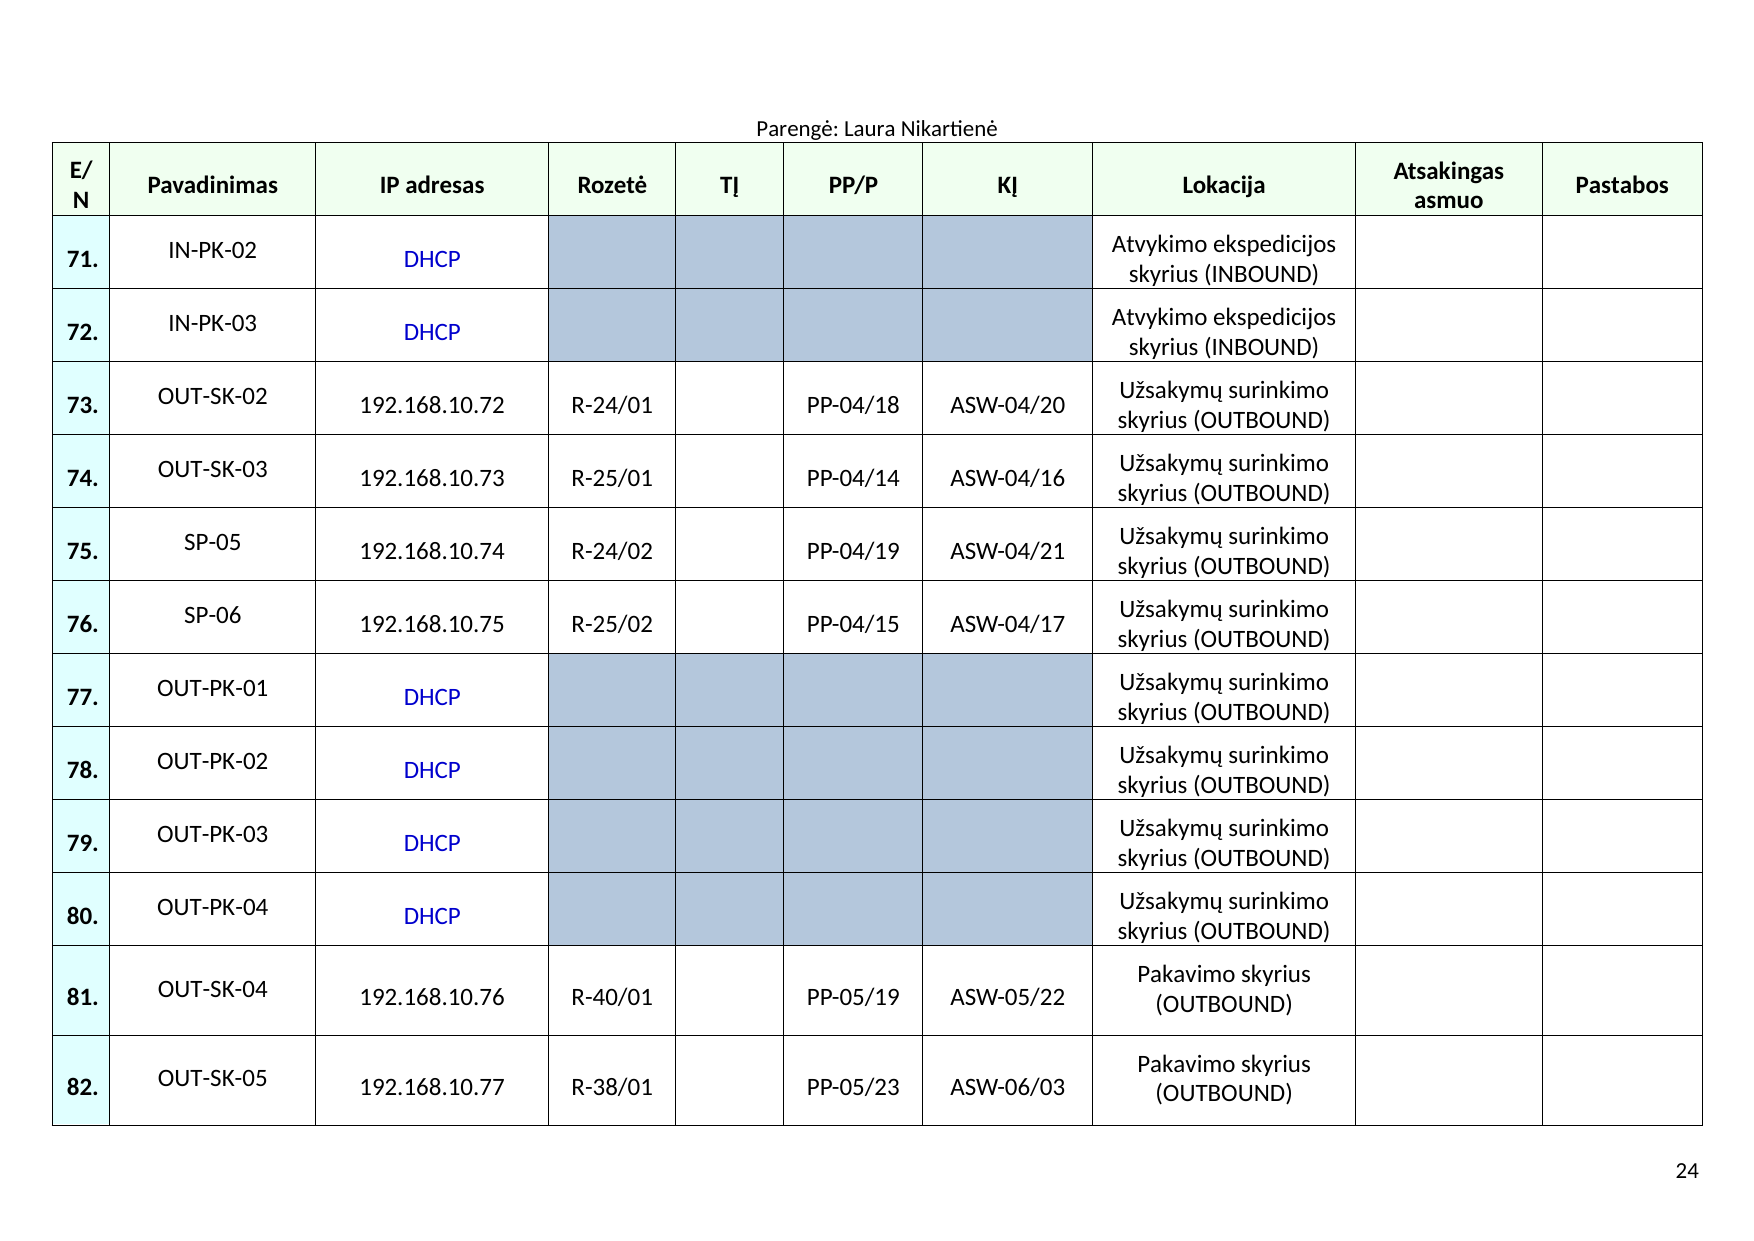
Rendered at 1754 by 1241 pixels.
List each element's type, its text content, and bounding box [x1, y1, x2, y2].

table_cell [923, 216, 1092, 288]
table_cell [1356, 800, 1542, 872]
table_cell Pakavimo skyrius (OUTBOUND) [1093, 946, 1355, 1035]
table_cell [1543, 581, 1702, 653]
table_cell PP-04/15 [784, 581, 922, 653]
table_cell DHCP [316, 654, 548, 726]
table_cell Užsakymų surinkimo skyrius (OUTBOUND) [1093, 727, 1355, 799]
table_cell Atvykimo ekspedicijos skyrius (INBOUND) [1093, 289, 1355, 361]
table_cell [53, 654, 109, 726]
table_cell ASW-04/20 [923, 362, 1092, 434]
table_cell ASW-04/16 [923, 435, 1092, 507]
table_cell [1356, 1036, 1542, 1124]
table_cell [53, 1036, 109, 1124]
table_cell PP-05/19 [784, 946, 922, 1035]
table_cell [676, 508, 783, 580]
table_cell [923, 800, 1092, 872]
table_cell 192.168.10.74 [316, 508, 548, 580]
table_cell [53, 435, 109, 507]
table_cell Atvykimo ekspedicijos skyrius (INBOUND) [1093, 216, 1355, 288]
table_cell [784, 727, 922, 799]
table_cell IN-PK-02 [110, 216, 315, 288]
table_cell [549, 654, 675, 726]
table_cell [1356, 216, 1542, 288]
table_cell [53, 727, 109, 799]
table_cell [53, 946, 109, 1035]
table_cell OUT-SK-04 [110, 946, 315, 1035]
table_cell 192.168.10.77 [316, 1036, 548, 1124]
table_cell [1543, 216, 1702, 288]
table_cell [53, 289, 109, 361]
table_cell PP-04/14 [784, 435, 922, 507]
table_cell ASW-04/21 [923, 508, 1092, 580]
table_cell [549, 216, 675, 288]
table_cell [923, 654, 1092, 726]
table_cell [923, 289, 1092, 361]
table_cell PP-05/23 [784, 1036, 922, 1124]
table_cell Užsakymų surinkimo skyrius (OUTBOUND) [1093, 654, 1355, 726]
table_header Lokacija [1093, 143, 1355, 215]
table_cell SP-06 [110, 581, 315, 653]
table_cell [1543, 800, 1702, 872]
table_cell PP-04/18 [784, 362, 922, 434]
table_cell [549, 800, 675, 872]
table_cell [676, 216, 783, 288]
table_cell [676, 873, 783, 945]
table_cell R-38/01 [549, 1036, 675, 1124]
table_cell Užsakymų surinkimo skyrius (OUTBOUND) [1093, 581, 1355, 653]
table_header KĮ [923, 143, 1092, 215]
table_cell [549, 873, 675, 945]
table_cell IN-PK-03 [110, 289, 315, 361]
table_cell [784, 216, 922, 288]
table_cell Pakavimo skyrius (OUTBOUND) [1093, 1036, 1355, 1124]
table_cell [1356, 873, 1542, 945]
table_cell [784, 289, 922, 361]
table_cell [1543, 727, 1702, 799]
table_cell Užsakymų surinkimo skyrius (OUTBOUND) [1093, 435, 1355, 507]
table_header Pavadinimas [110, 143, 315, 215]
table_header Rozetė [549, 143, 675, 215]
table_cell [53, 873, 109, 945]
table_cell [784, 654, 922, 726]
table_cell ASW-04/17 [923, 581, 1092, 653]
table_cell [1356, 946, 1542, 1035]
table_cell DHCP [316, 800, 548, 872]
table_cell Užsakymų surinkimo skyrius (OUTBOUND) [1093, 800, 1355, 872]
table_header IP adresas [316, 143, 548, 215]
table_cell [923, 727, 1092, 799]
table_cell [1356, 289, 1542, 361]
table_cell R-24/02 [549, 508, 675, 580]
table_cell [784, 873, 922, 945]
table_cell [676, 727, 783, 799]
table_cell R-25/02 [549, 581, 675, 653]
table_cell [1543, 362, 1702, 434]
table_cell R-24/01 [549, 362, 675, 434]
table_cell PP-04/19 [784, 508, 922, 580]
table_cell [676, 946, 783, 1035]
table_cell OUT-PK-03 [110, 800, 315, 872]
table_cell [1356, 727, 1542, 799]
table_cell Užsakymų surinkimo skyrius (OUTBOUND) [1093, 508, 1355, 580]
table_cell [53, 581, 109, 653]
table_cell ASW-05/22 [923, 946, 1092, 1035]
table_cell Užsakymų surinkimo skyrius (OUTBOUND) [1093, 362, 1355, 434]
table_cell ASW-06/03 [923, 1036, 1092, 1124]
table_header E/N [53, 143, 109, 215]
table_header Pastabos [1543, 143, 1702, 215]
table_cell [53, 508, 109, 580]
table_cell [1543, 1036, 1702, 1124]
table_cell Užsakymų surinkimo skyrius (OUTBOUND) [1093, 873, 1355, 945]
table_cell [1543, 508, 1702, 580]
table_cell OUT-SK-05 [110, 1036, 315, 1124]
table_cell [676, 581, 783, 653]
table_cell [53, 216, 109, 288]
table_cell [676, 800, 783, 872]
table_cell [784, 800, 922, 872]
table_cell DHCP [316, 873, 548, 945]
table_cell SP-05 [110, 508, 315, 580]
table_cell DHCP [316, 727, 548, 799]
table_cell R-40/01 [549, 946, 675, 1035]
table_cell [1543, 435, 1702, 507]
table_cell R-25/01 [549, 435, 675, 507]
table_cell OUT-PK-01 [110, 654, 315, 726]
table_cell [1356, 508, 1542, 580]
table_cell [1543, 654, 1702, 726]
table_cell [676, 654, 783, 726]
table_cell 192.168.10.75 [316, 581, 548, 653]
table_cell [1356, 435, 1542, 507]
table_cell OUT-PK-04 [110, 873, 315, 945]
table_cell [1543, 873, 1702, 945]
table_cell [676, 289, 783, 361]
table_cell OUT-SK-03 [110, 435, 315, 507]
table_header TĮ [676, 143, 783, 215]
table_header PP/P [784, 143, 922, 215]
table_cell DHCP [316, 216, 548, 288]
table_cell [549, 727, 675, 799]
table_cell 192.168.10.73 [316, 435, 548, 507]
table_cell [549, 289, 675, 361]
table_header Atsakingas asmuo [1356, 143, 1542, 215]
table_cell DHCP [316, 289, 548, 361]
table_cell [1543, 289, 1702, 361]
table_cell 192.168.10.72 [316, 362, 548, 434]
table_cell [1543, 946, 1702, 1035]
table_cell OUT-SK-02 [110, 362, 315, 434]
table_cell [676, 362, 783, 434]
table_cell OUT-PK-02 [110, 727, 315, 799]
table_cell [1356, 362, 1542, 434]
table_cell [676, 1036, 783, 1124]
table_cell [53, 800, 109, 872]
table_cell 192.168.10.76 [316, 946, 548, 1035]
table_cell [923, 873, 1092, 945]
table_cell [1356, 581, 1542, 653]
table_cell [676, 435, 783, 507]
table_cell [53, 362, 109, 434]
table_cell [1356, 654, 1542, 726]
